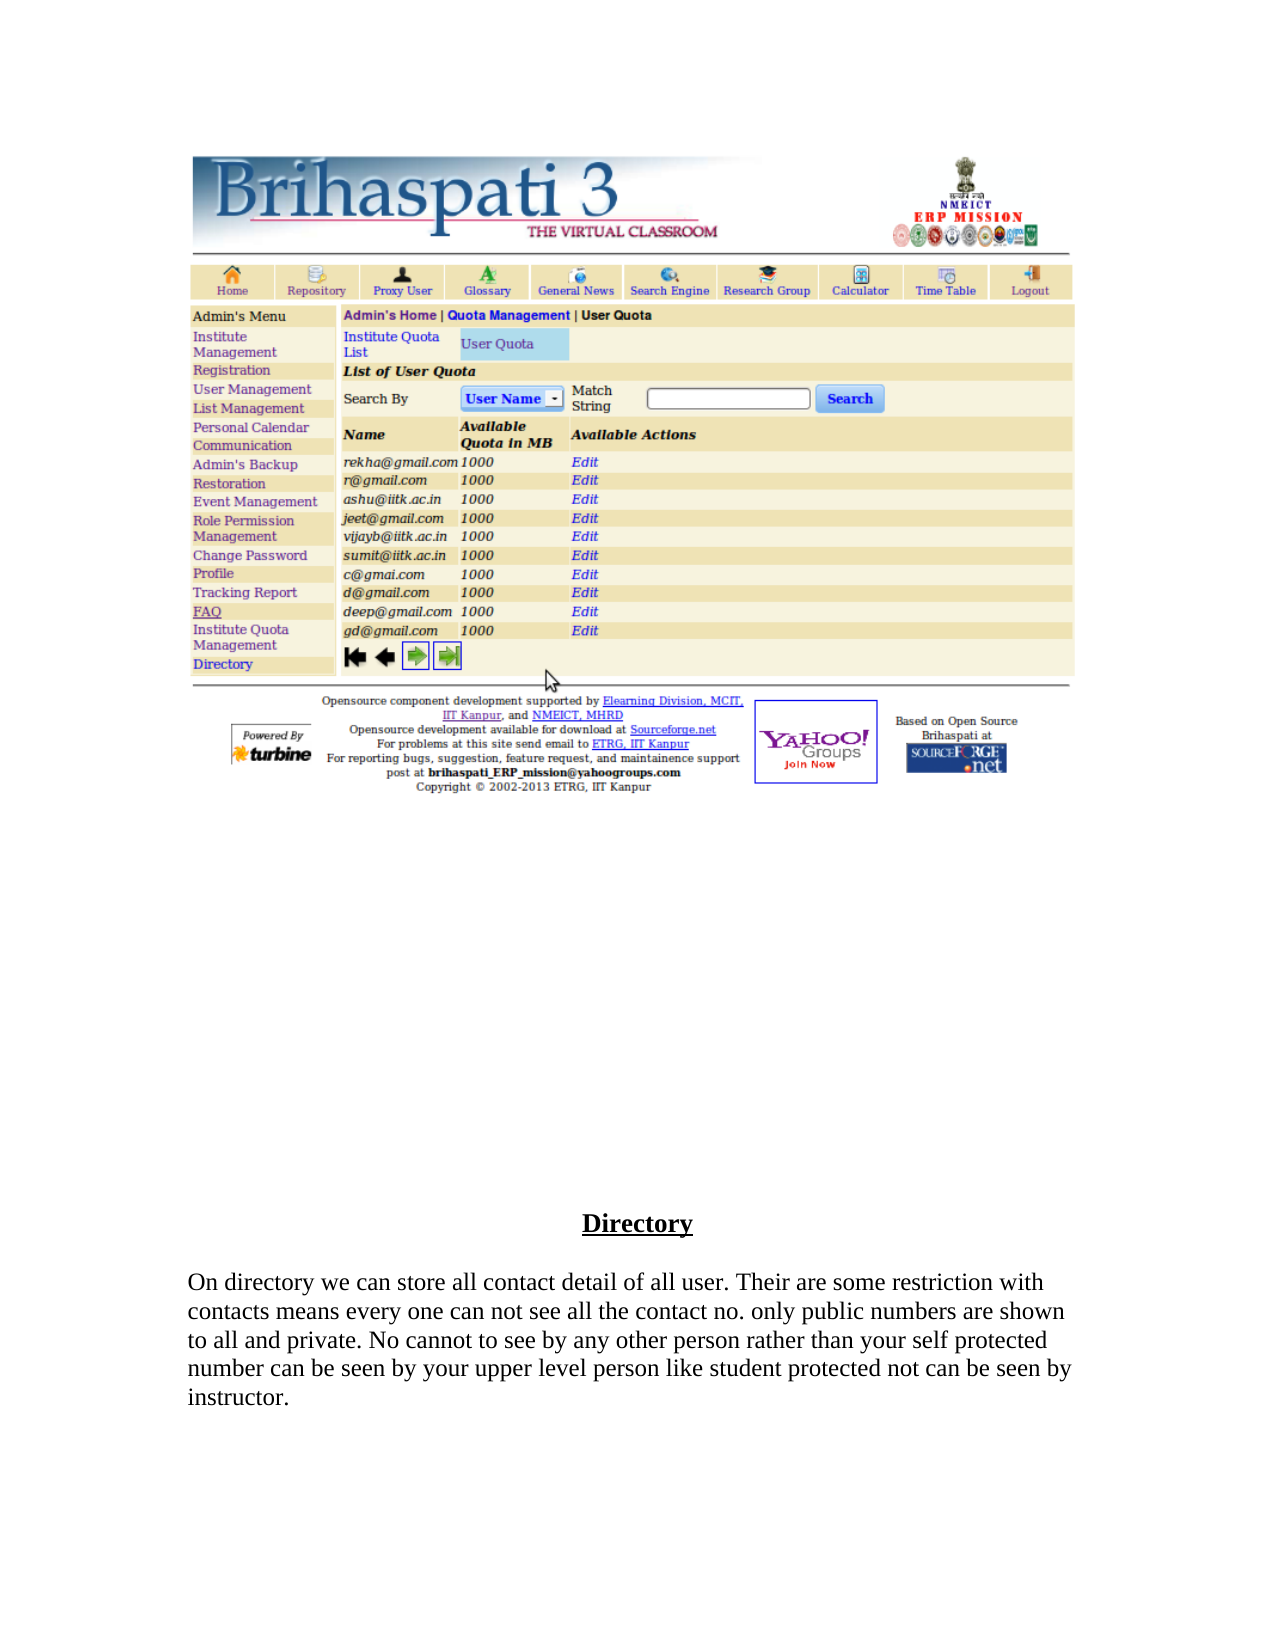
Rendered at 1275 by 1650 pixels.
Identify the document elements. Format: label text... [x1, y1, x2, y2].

picture [187, 150, 1088, 804]
text On directory we can store all contact detail of all user. Their are some restriction with contacts means every one can not see all the contact no. only public numbers are shown to all and private. No cannot to see by any other person rather than your self protected number can be seen by your upper level person like student protected not can be seen by instructor. [187, 1267, 1087, 1411]
subtitle Directory [187, 1207, 1087, 1238]
